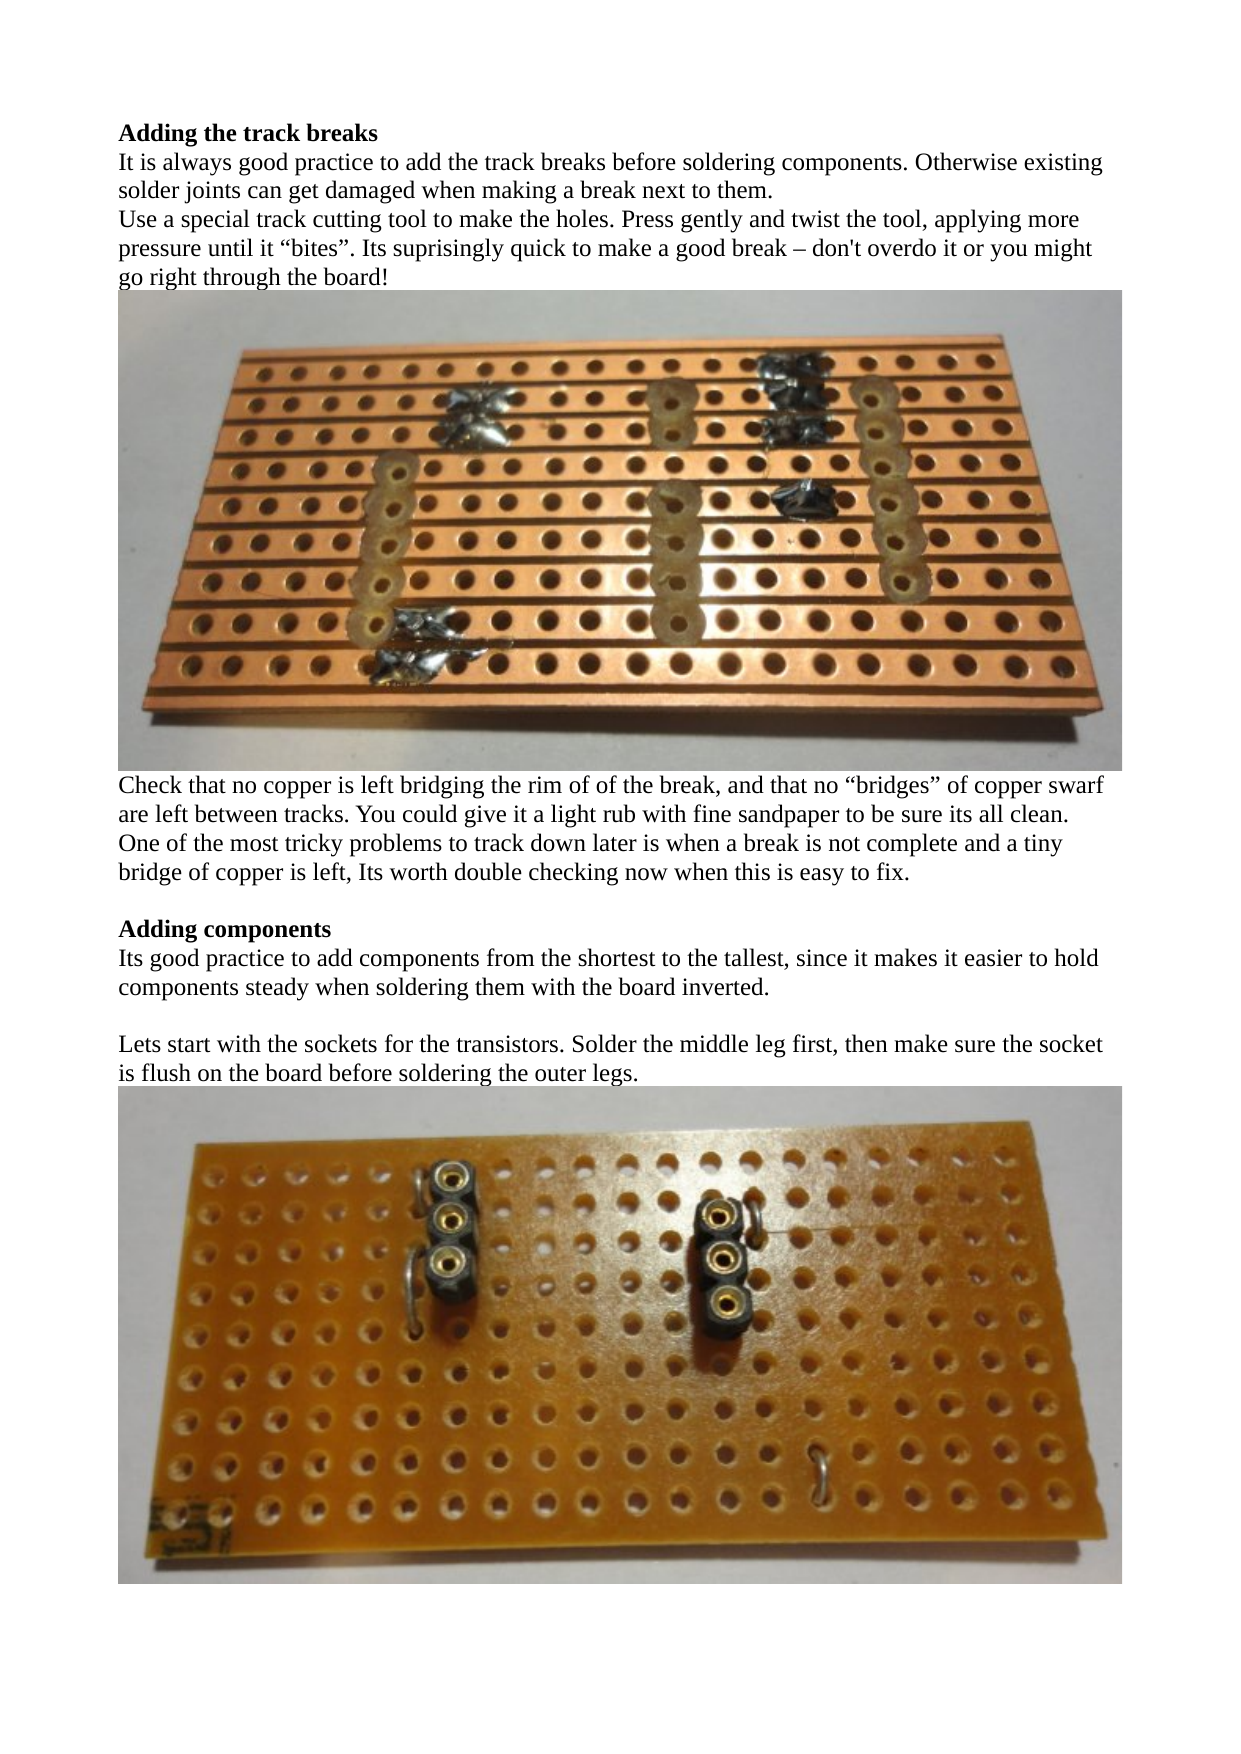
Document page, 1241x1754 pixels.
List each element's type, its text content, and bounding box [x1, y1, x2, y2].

text Adding components [118, 914, 1122, 943]
picture [118, 1086, 1123, 1584]
text One of the most tricky problems to track down later is when a break is not complete and a tiny bridge of copper is left, Its worth double checking now when this is easy to fix. [118, 828, 1122, 886]
text Check that no copper is left bridging the rim of of the break, and that no “bridges” of copper swarf are left between tracks. You could give it a light rub with fine sandpaper to be sure its all clean. [118, 771, 1122, 828]
picture [118, 290, 1123, 771]
text Use a special track cutting tool to make the holes. Press gently and twist the tool, applying more pressure until it “bites”. Its suprisingly quick to make a good break – don't overdo it or you might go right through the board! [118, 204, 1122, 290]
text Its good practice to add components from the shortest to the tallest, since it makes it easier to hold components steady when soldering them with the board inverted. [118, 943, 1122, 1001]
text Lets start with the sockets for the transistors. Solder the middle leg first, then make sure the socket is flush on the board before soldering the outer legs. [118, 1029, 1122, 1086]
text Adding the track breaks [118, 118, 1122, 147]
text It is always good practice to add the track breaks before soldering components. Otherwise existing solder joints can get damaged when making a break next to them. [118, 147, 1122, 204]
